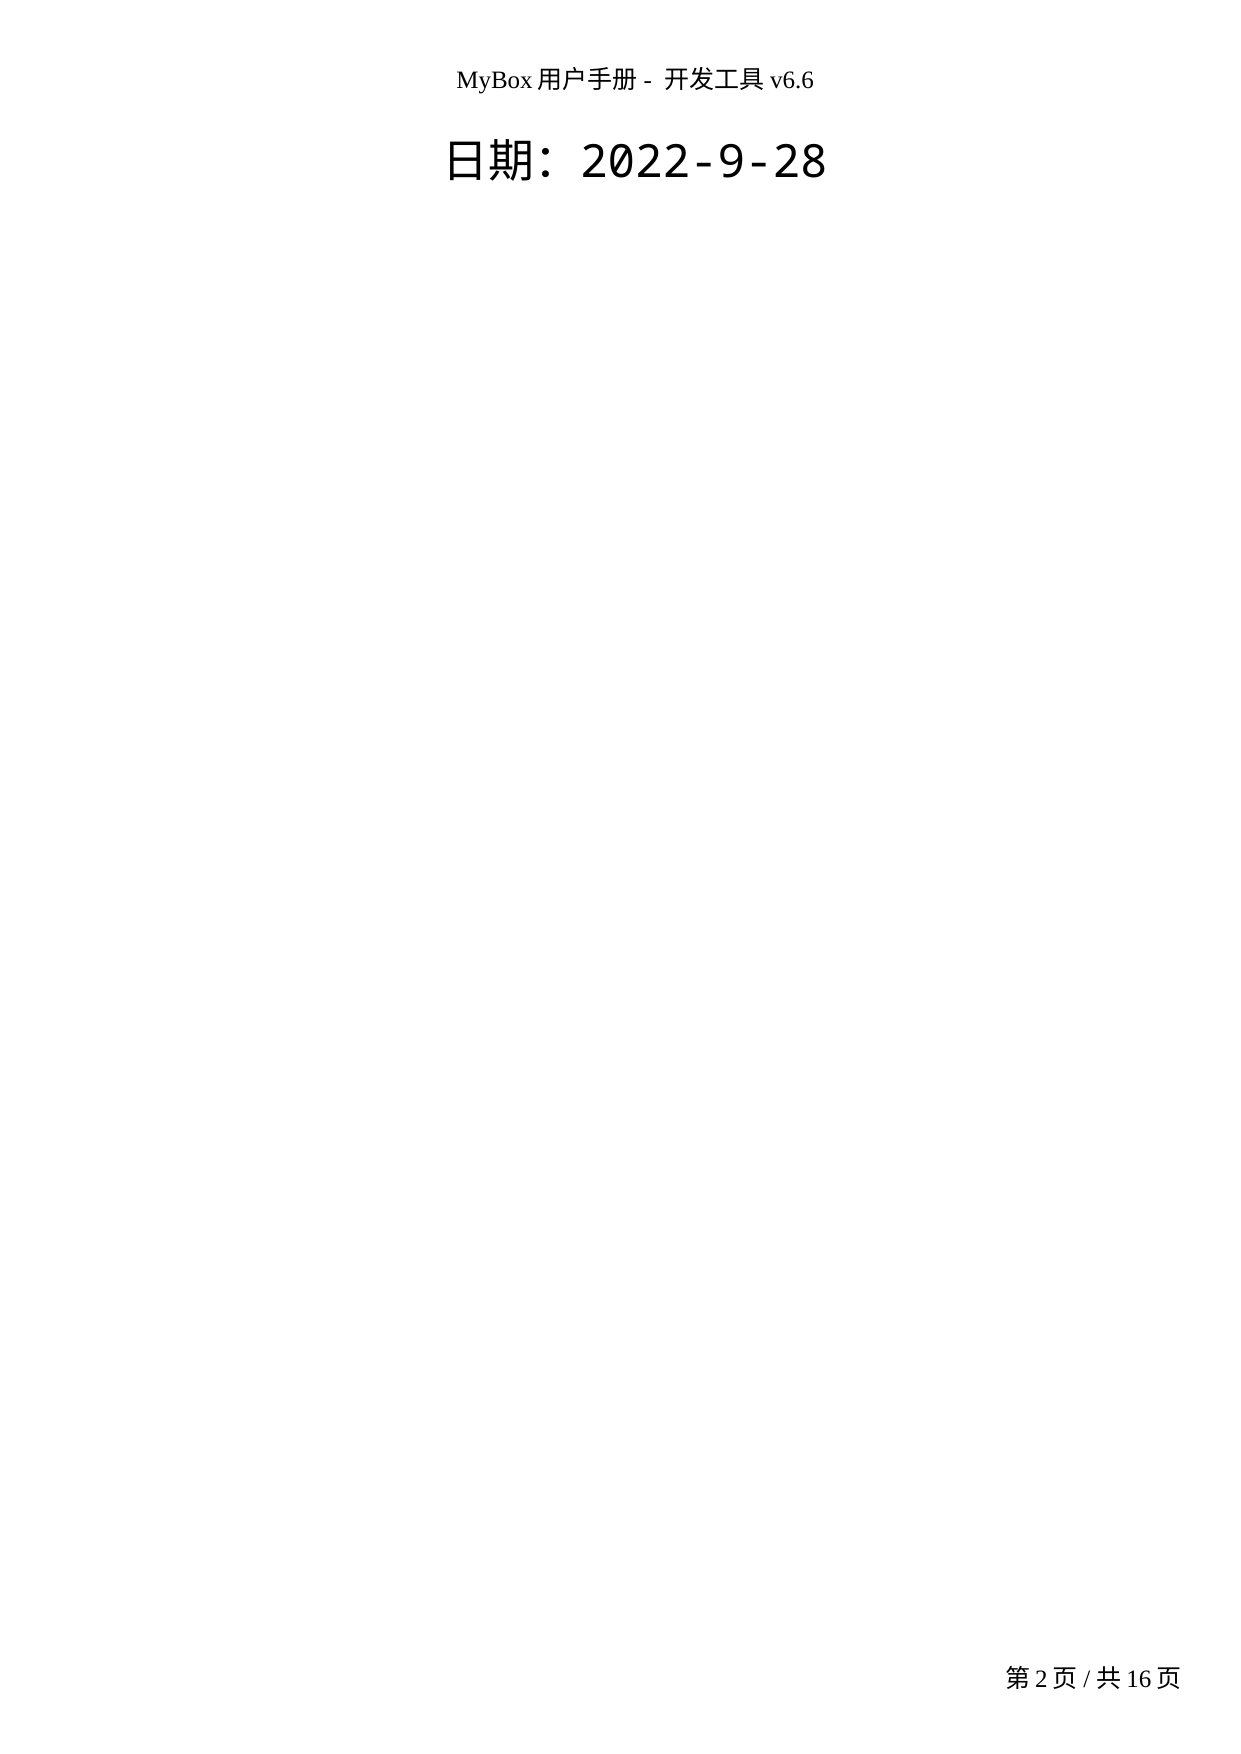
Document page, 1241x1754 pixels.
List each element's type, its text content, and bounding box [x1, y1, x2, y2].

text 日期：2022-9-28 [88, 125, 1181, 191]
